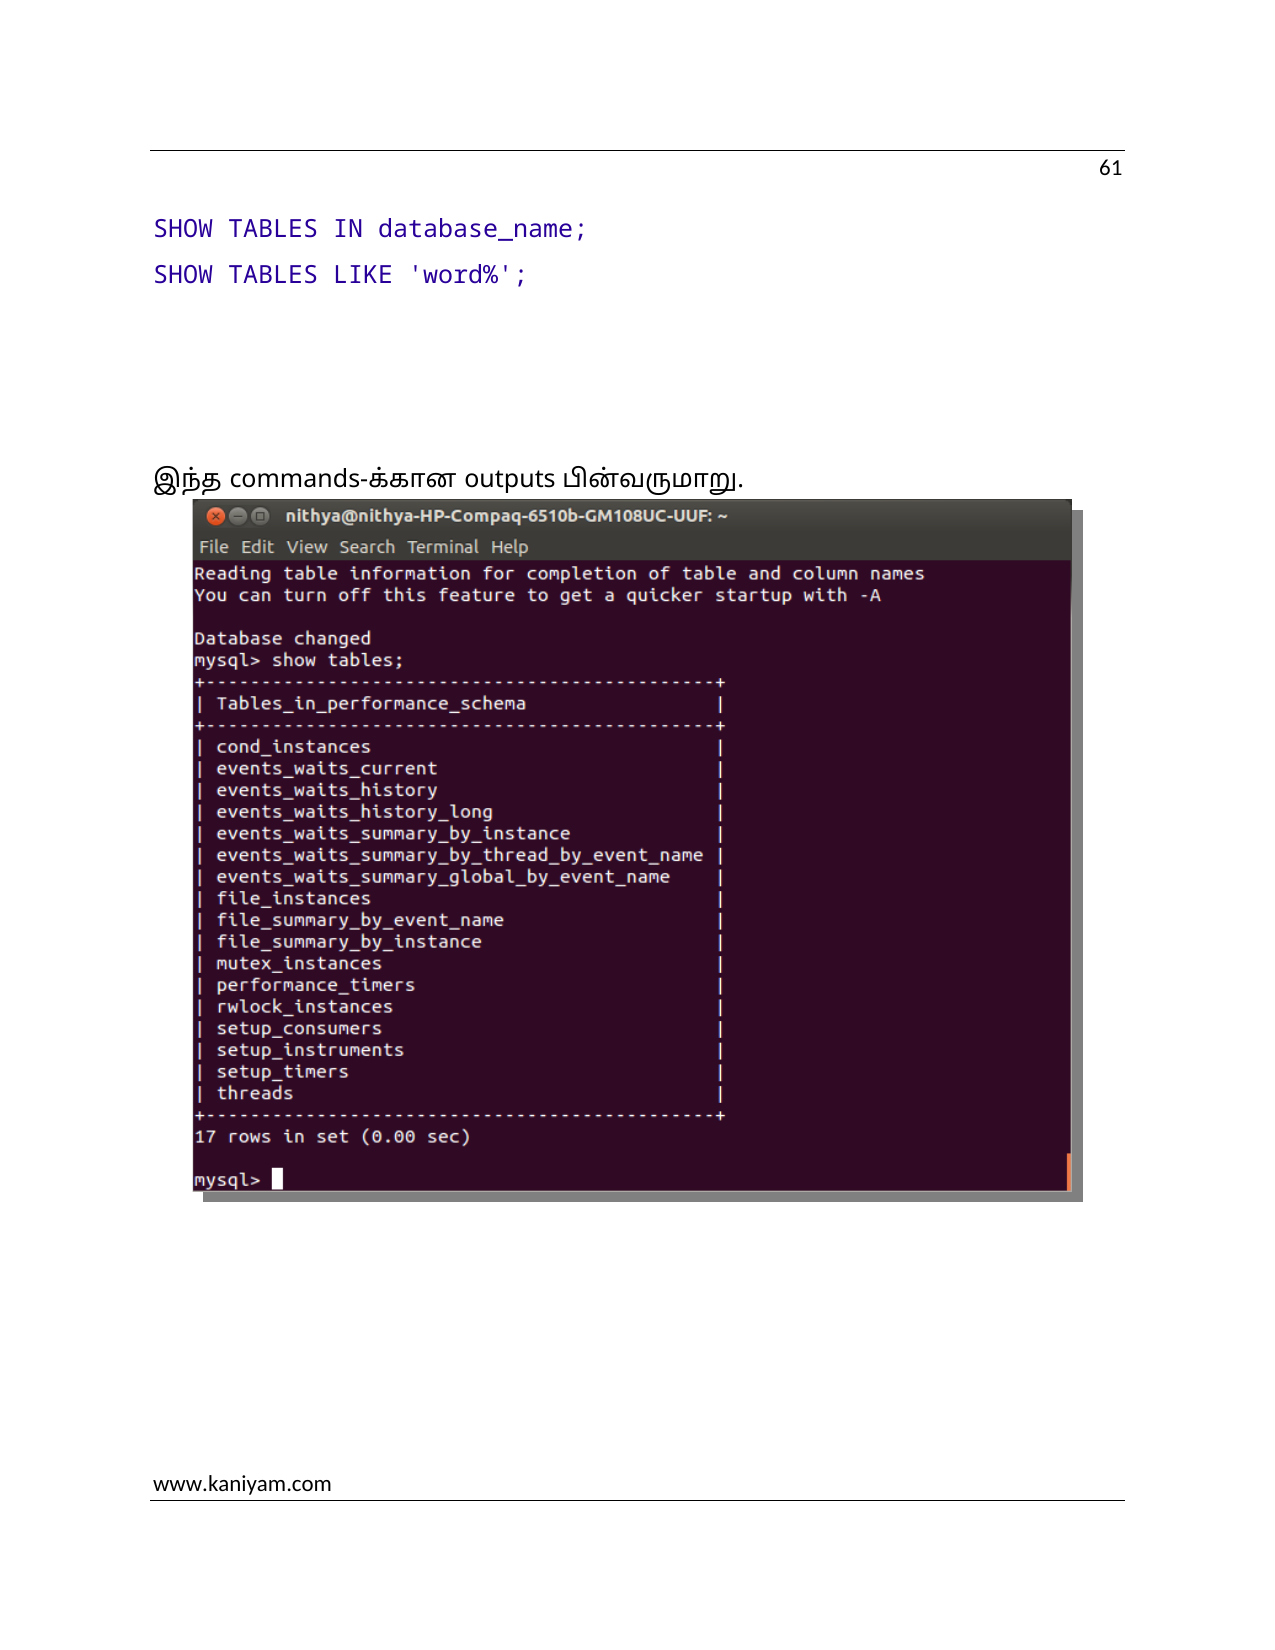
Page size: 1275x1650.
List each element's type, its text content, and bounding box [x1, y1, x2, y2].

text இந்த commands-க்கான outputs பின்வருமாறு. [153, 460, 1122, 494]
picture [192, 499, 1072, 1192]
text SHOW TABLES LIKE 'word%'; [153, 257, 1122, 291]
text SHOW TABLES IN database_name; [153, 211, 1122, 244]
